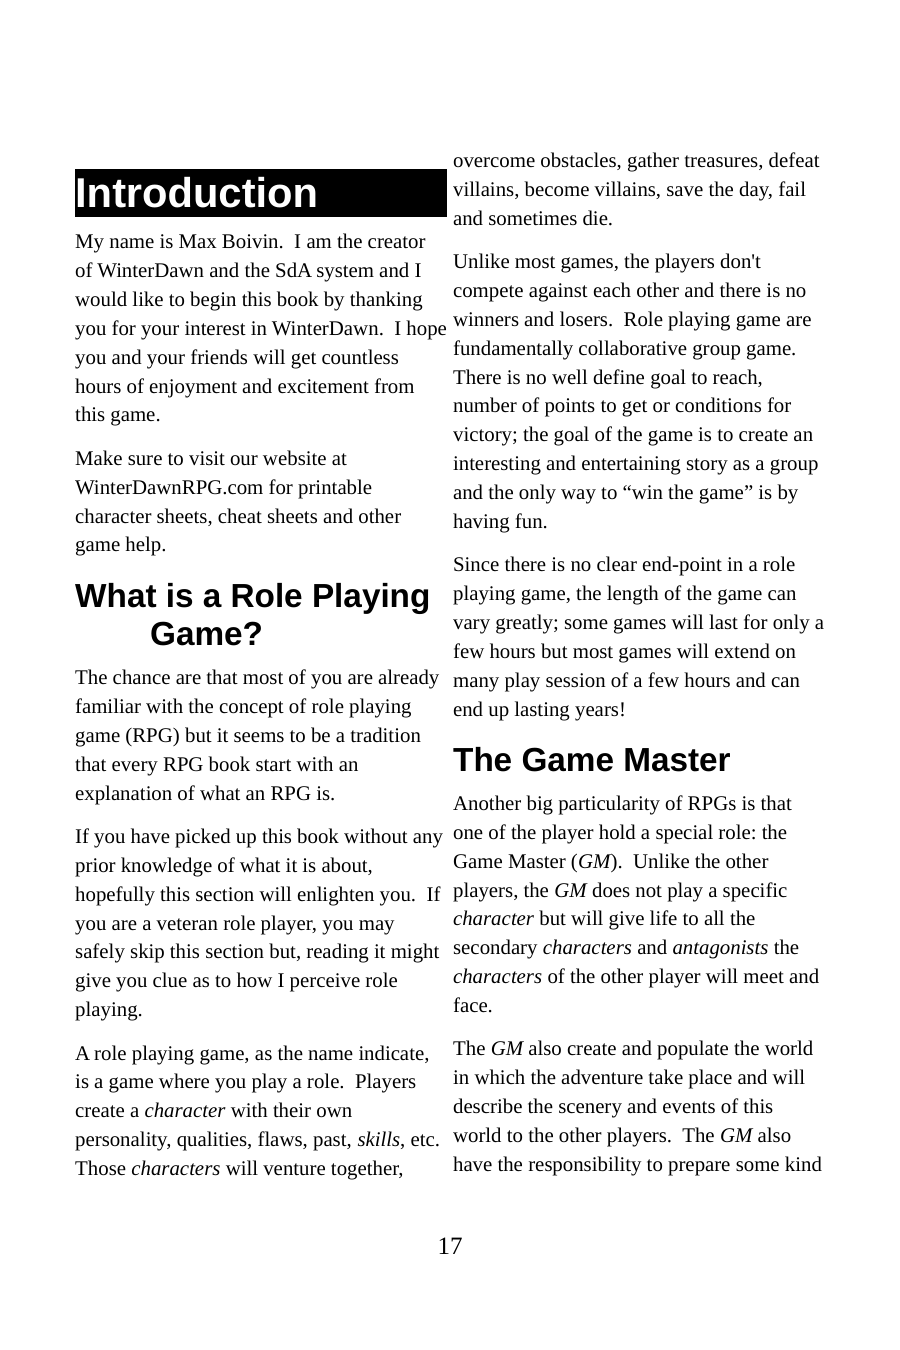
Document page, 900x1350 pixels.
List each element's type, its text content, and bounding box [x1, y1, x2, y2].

text The chance are that most of you are already familiar with the concept of role playing game (RPG) but it seems to be a tradition that every RPG book start with an explanation of what an RPG is. [75, 665, 447, 805]
text A role playing game, as the name indicate, is a game where you play a role. Players create a character with their own personality, qualities, flaws, past, skills, etc. Those characters will venture together, [75, 1041, 447, 1180]
text The GM also create and populate the world in which the adventure take place and will describe the scenery and events of this world to the other players. The GM also have the responsibility to prepare some kind [453, 1036, 825, 1176]
text If you have picked up this book without any prior knowledge of what it is about, hopefully this section will enlighten you. If you are a veteran role player, you may safely skip this section but, reading it might give you clue as to how I perceive role playing. [75, 824, 447, 1021]
subtitle What is a Role Playing Game? [75, 576, 447, 653]
text Unlike most games, the players don't compete against each other and there is no winners and losers. Role playing game are fundamentally collaborative group game. There is no well define goal to reach, number of points to get or conditions for victory; the goal of the game is to create an interesting and entertaining story as a group and the only way to “win the game” is by having fun. [453, 249, 825, 533]
text Make sure to visit our website at WinterDawnRPG.com for printable character sheets, cheat sheets and other game help. [75, 446, 447, 556]
text overcome obstacles, gather treasures, defeat villains, become villains, save the day, fail and sometimes die. [453, 148, 825, 230]
text Since there is no clear end-point in a role playing game, the length of the game can vary greatly; some games will last for only a few hours but most games will extend on many play session of a few hours and can end up lasting years! [453, 552, 825, 721]
text My name is Max Boivin. I am the creator of WinterDawn and the SdA system and I would like to begin this book by thanking you for your interest in WinterDawn. I hope you and your friends will get countless hours of enjoyment and excitement from this game. [75, 229, 447, 426]
subtitle The Game Master [453, 740, 825, 778]
text Another big particularity of RPGs is that one of the player hold a special role: the Game Master (GM). Unlike the other players, the GM does not play a specific character but will give life to all the secondary characters and antagonists the characters of the other player will meet and face. [453, 791, 825, 1017]
subtitle Introduction [75, 169, 447, 217]
